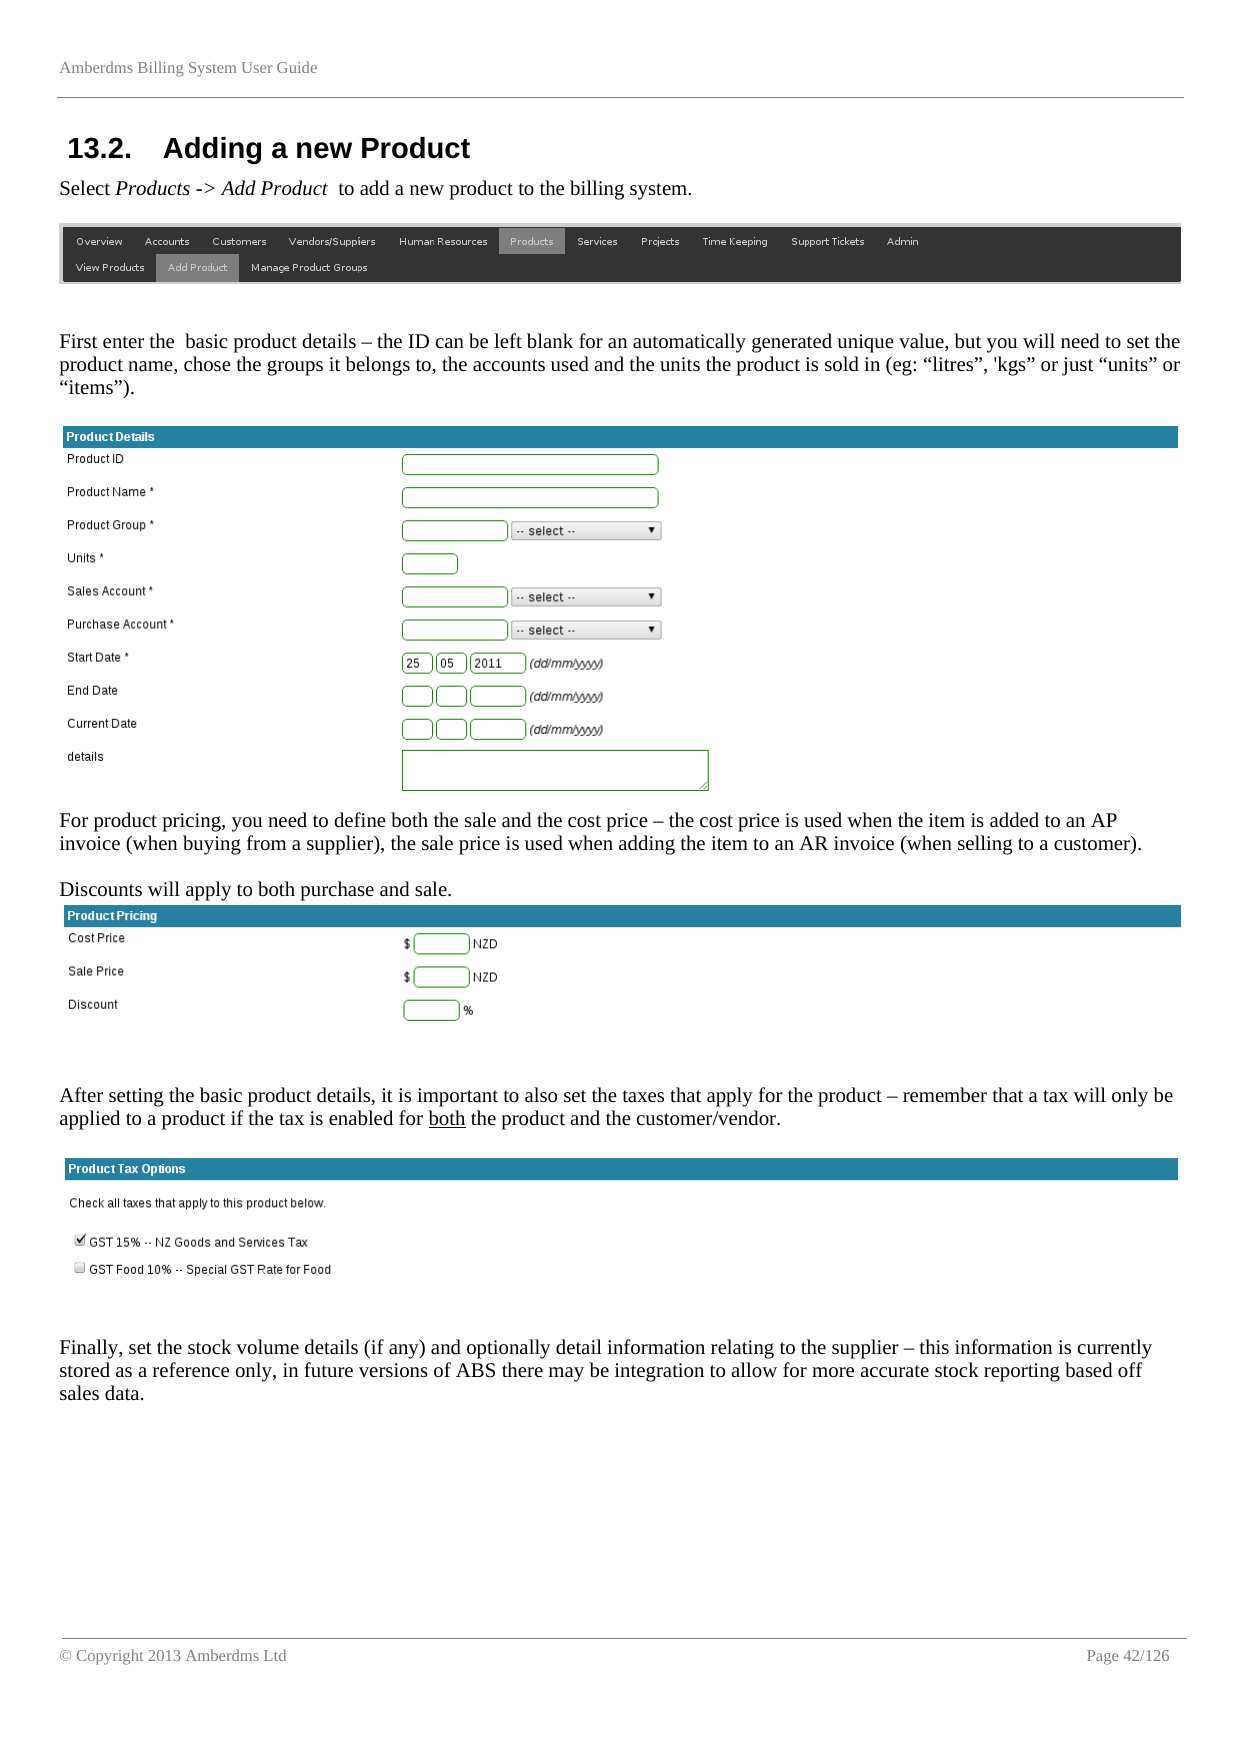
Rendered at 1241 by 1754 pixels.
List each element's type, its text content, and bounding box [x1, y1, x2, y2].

text After setting the basic product details, it is important to also set the taxes that apply for the product – remember that a tax will only be applied to a product if the tax is enabled for both the product and the customer/vendor. [59, 1084, 1181, 1130]
picture [59, 422, 1182, 809]
text Discounts will apply to both purchase and sale. [59, 878, 1181, 901]
subtitle Adding a new Product [59, 132, 1181, 164]
picture [59, 223, 1182, 284]
text For product pricing, you need to define both the sale and the cost price – the cost price is used when the item is added to an AP invoice (when buying from a supplier), the sale price is used when adding the item to an AR invoice (when selling to a customer). [59, 809, 1181, 855]
text Select Products -> Add Product to add a new product to the billing system. [59, 177, 1181, 200]
text Finally, set the stock volume details (if any) and optionally detail information relating to the supplier – this information is currently stored as a reference only, in future versions of ABS there may be integration to allow for more accurate stock reporting based off sales data. [59, 1336, 1181, 1405]
text First enter the basic product details – the ID can be left blank for an automatically generated unique value, but you will need to set the product name, chose the groups it belongs to, the accounts used and the units the product is sold in (eg: “litres”, 'kgs” or just “units” or “items”). [59, 330, 1181, 399]
picture [59, 901, 1182, 1038]
picture [59, 1153, 1182, 1290]
